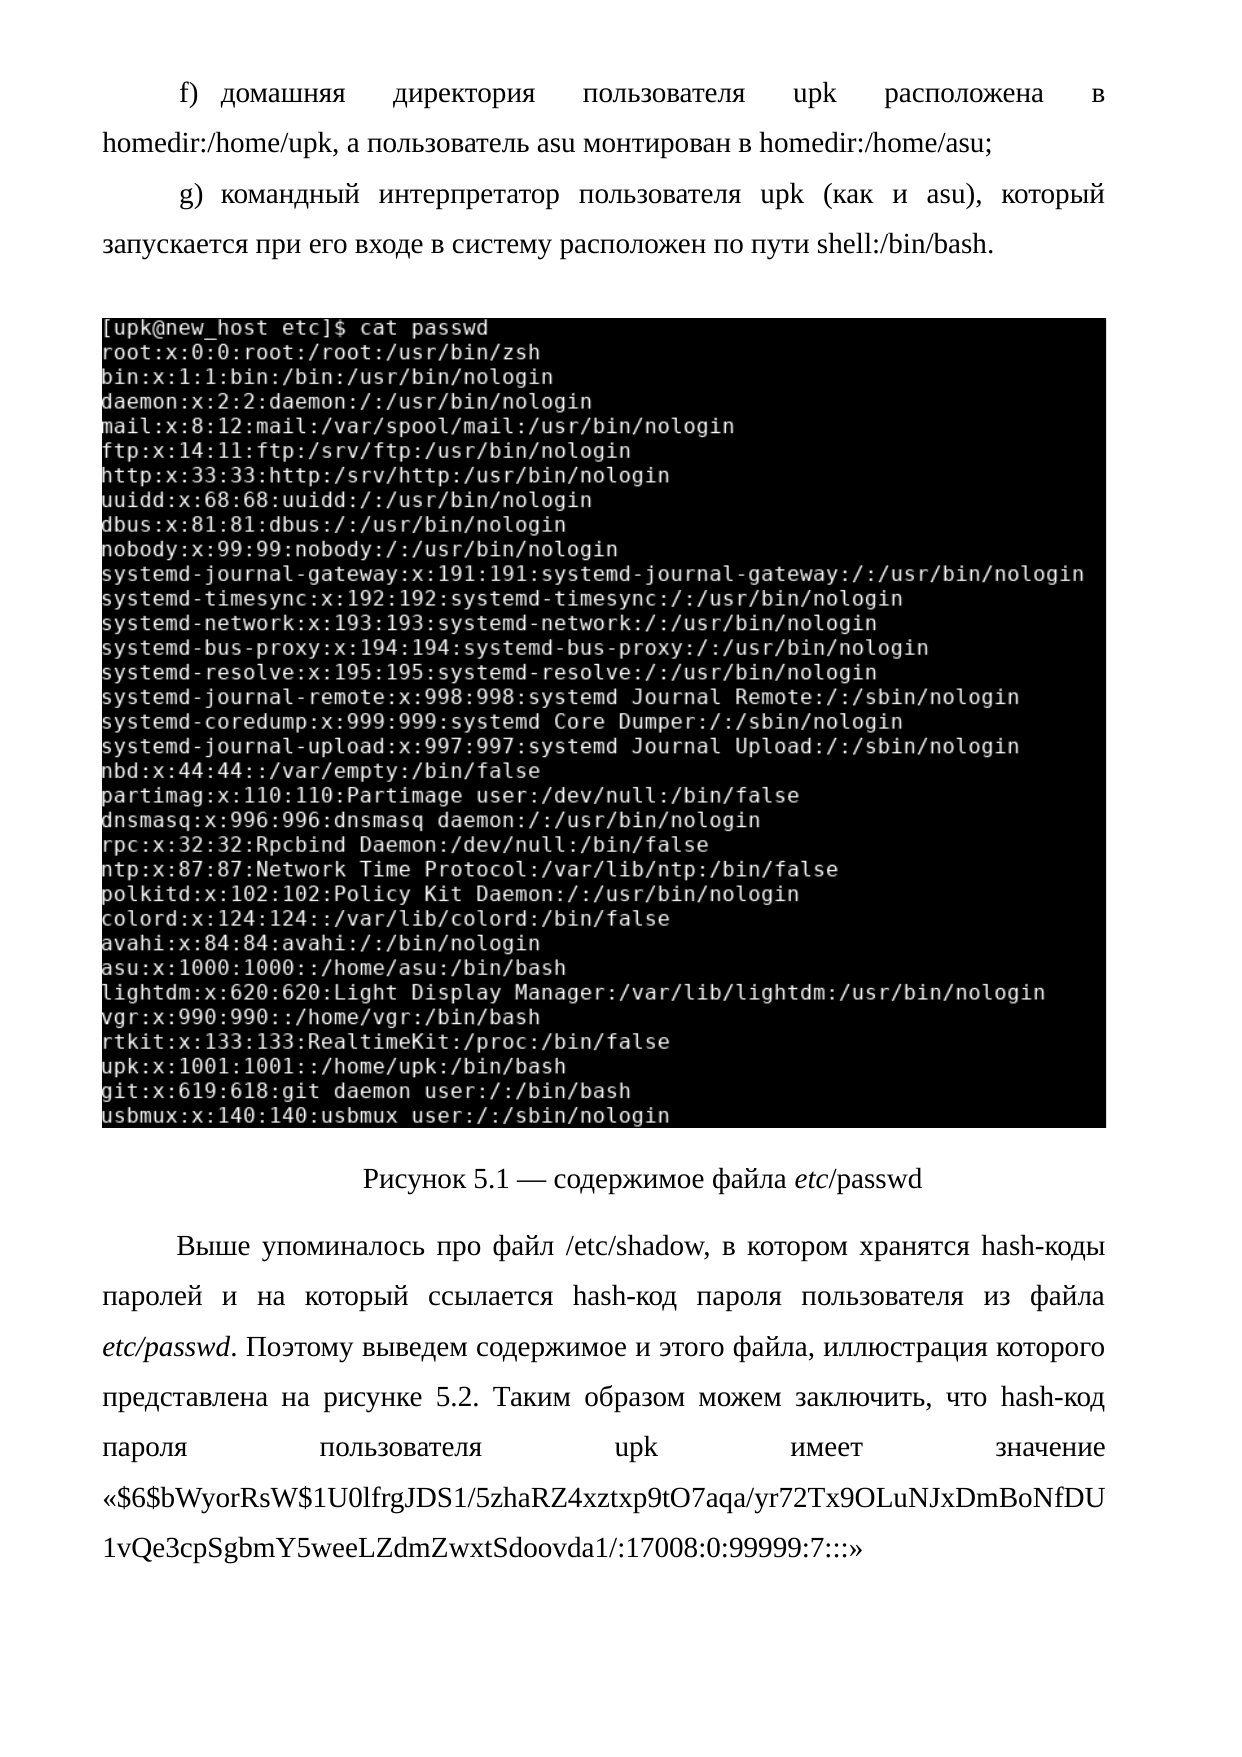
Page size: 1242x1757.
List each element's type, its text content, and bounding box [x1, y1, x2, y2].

picture [102, 318, 1107, 1128]
text Рисунок 5.1 — содержимое файла etc/passwd [102, 1161, 1106, 1194]
text Выше упоминалось про файл /etc/shadow, в котором хранятся hash-коды паролей и на который ссылается hash-код пароля пользователя из файла etc/passwd. Поэтому выведем содержимое и этого файла, иллюстрация которого представлена на рисунке 5.2. Таким образом можем заключить, что hash-код пароля пользователя upk имеет значение «$6$bWyorRsW$1U0lfrgJDS1/5zhaRZ4xztxp9tO7aqa/yr72Tx9OLuNJxDmBoNfDU1vQe3cpSgbmY5weeLZdmZwxtSdoovda1/:17008:0:99999:7:::» [102, 1228, 1106, 1563]
list командный интерпретатор пользователя upk (как и asu), который запускается при его входе в систему расположен по пути shell:/bin/bash. [102, 176, 1106, 260]
list домашняя директория пользователя upk расположена в homedir:/home/upk, а пользователь asu монтирован в homedir:/home/asu; [102, 75, 1106, 159]
